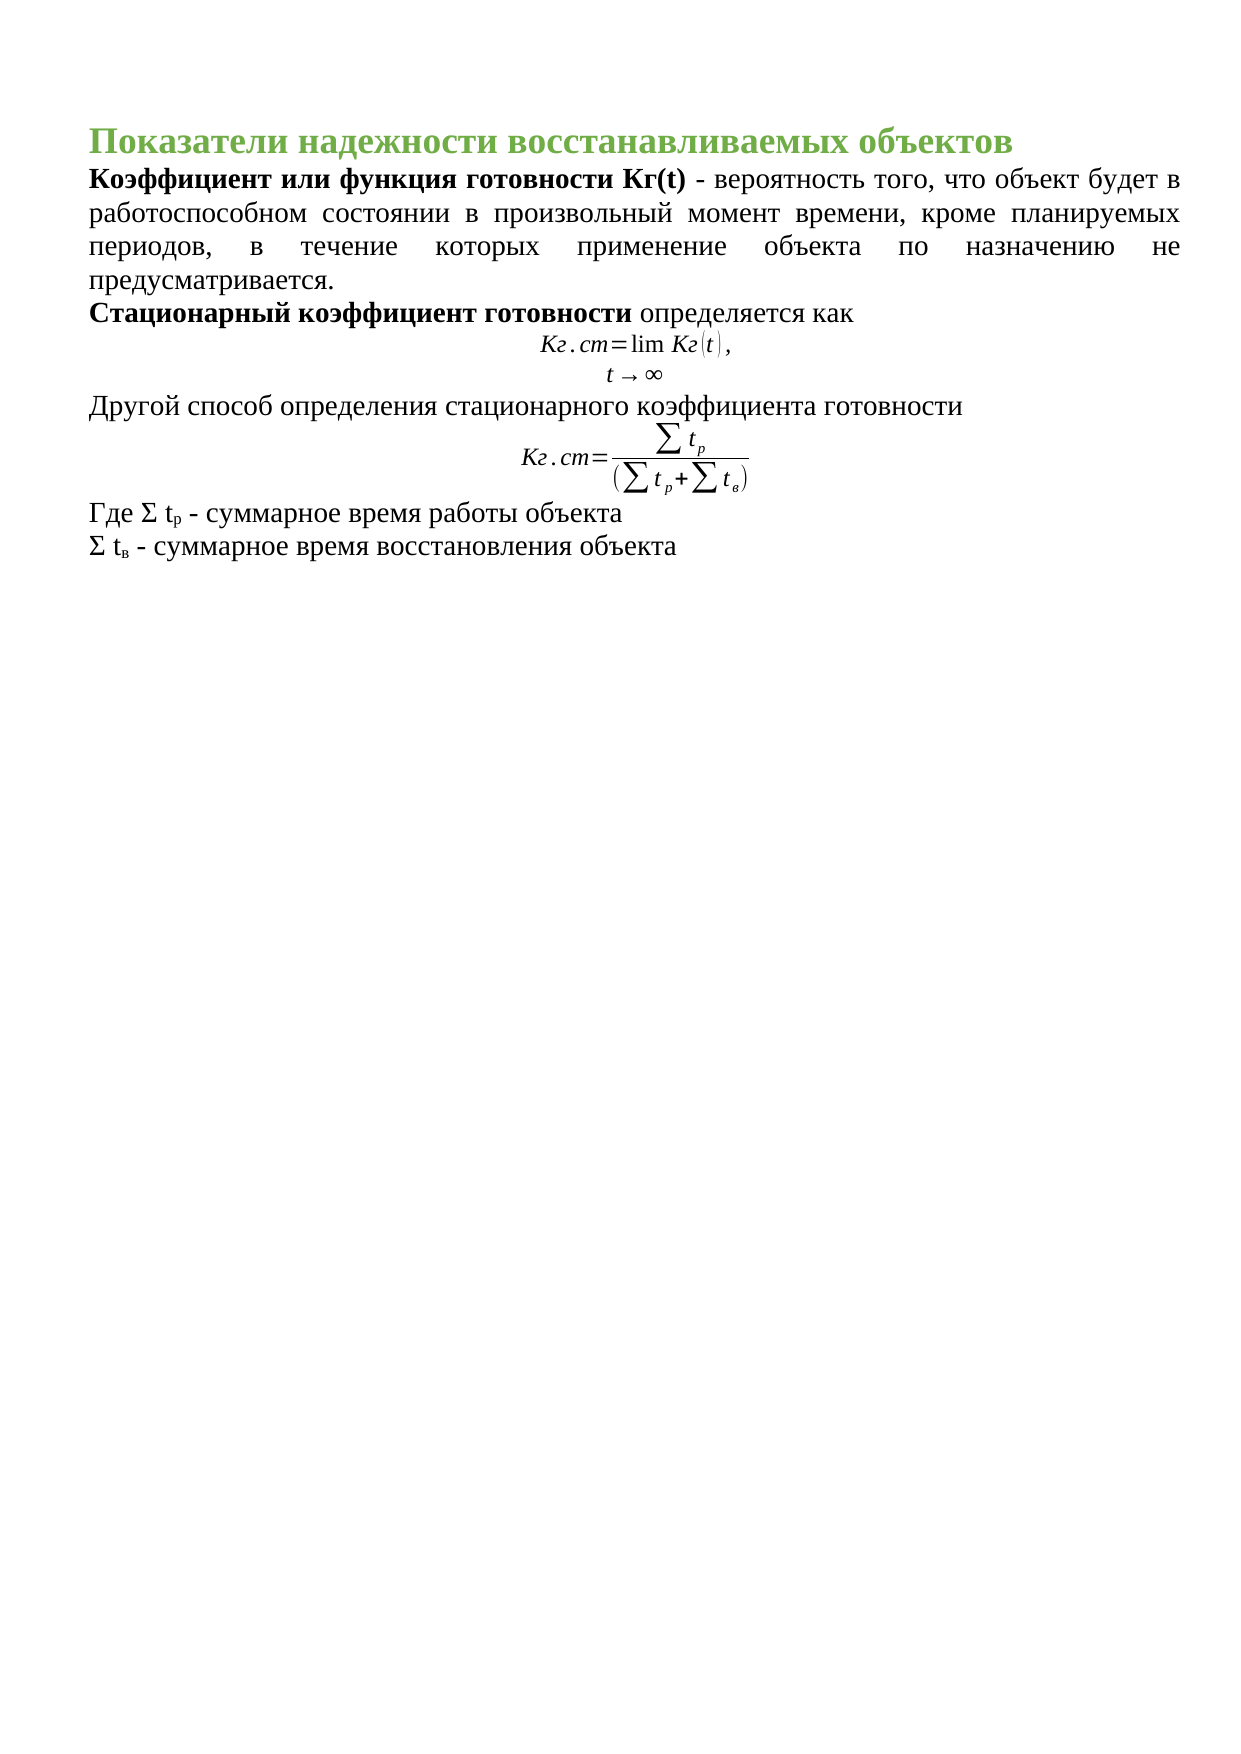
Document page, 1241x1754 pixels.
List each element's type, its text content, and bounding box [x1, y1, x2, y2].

text Σ tв - суммарное время восстановления объекта [89, 528, 1181, 562]
text Показатели надежности восстанавливаемых объектов [89, 118, 1181, 161]
text Коэффициент или функция готовности Кг(t) - вероятность того, что объект будет в работоспособном состоянии в произвольный момент времени, кроме планируемых периодов, в течение которых применение объекта по назначению не предусматривается. [89, 161, 1181, 295]
text Другой способ определения стационарного коэффициента готовности [89, 388, 1181, 422]
text Стационарный коэффициент готовности определяется как [89, 295, 1181, 329]
text Где Σ tp - суммарное время работы объекта [89, 495, 1181, 528]
